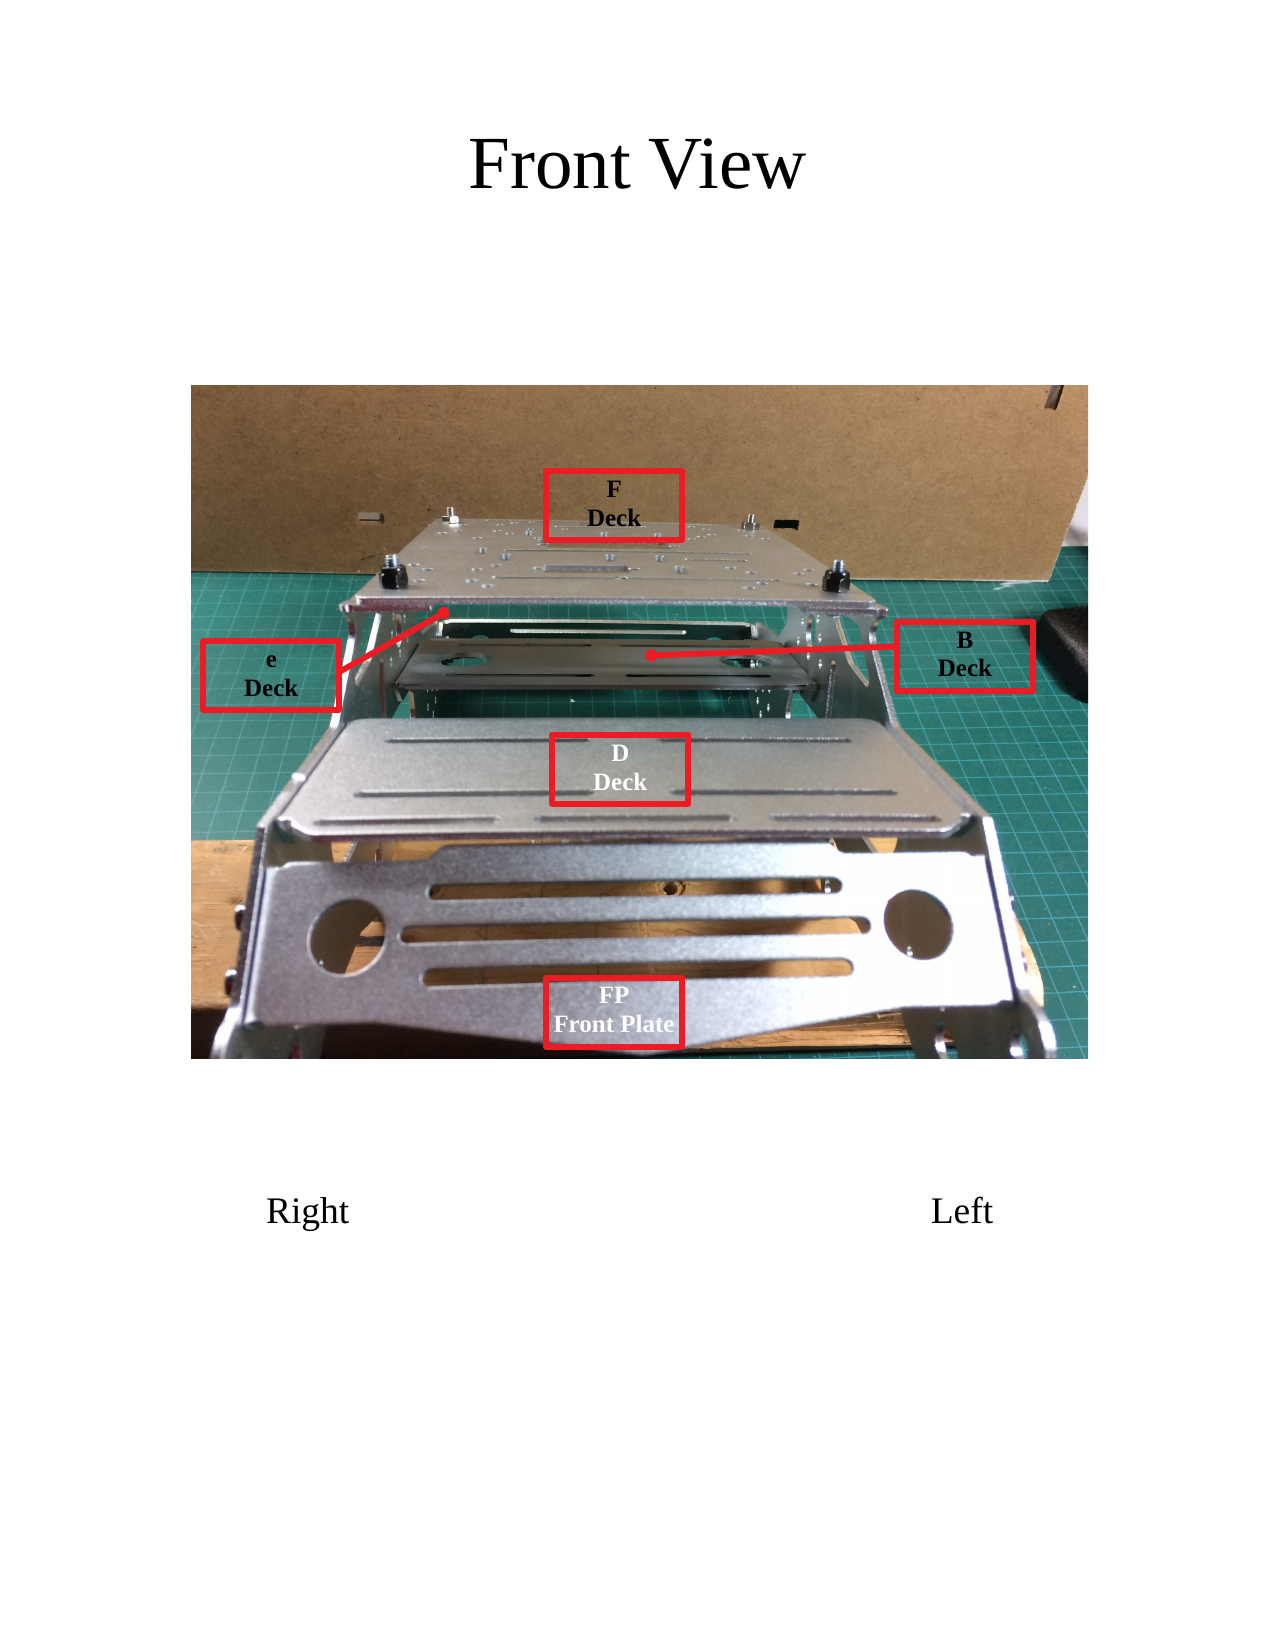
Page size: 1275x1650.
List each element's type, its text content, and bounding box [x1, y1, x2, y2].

text Front View [118, 118, 1157, 204]
text Right Left [118, 1188, 1157, 1231]
picture [191, 385, 1089, 1059]
